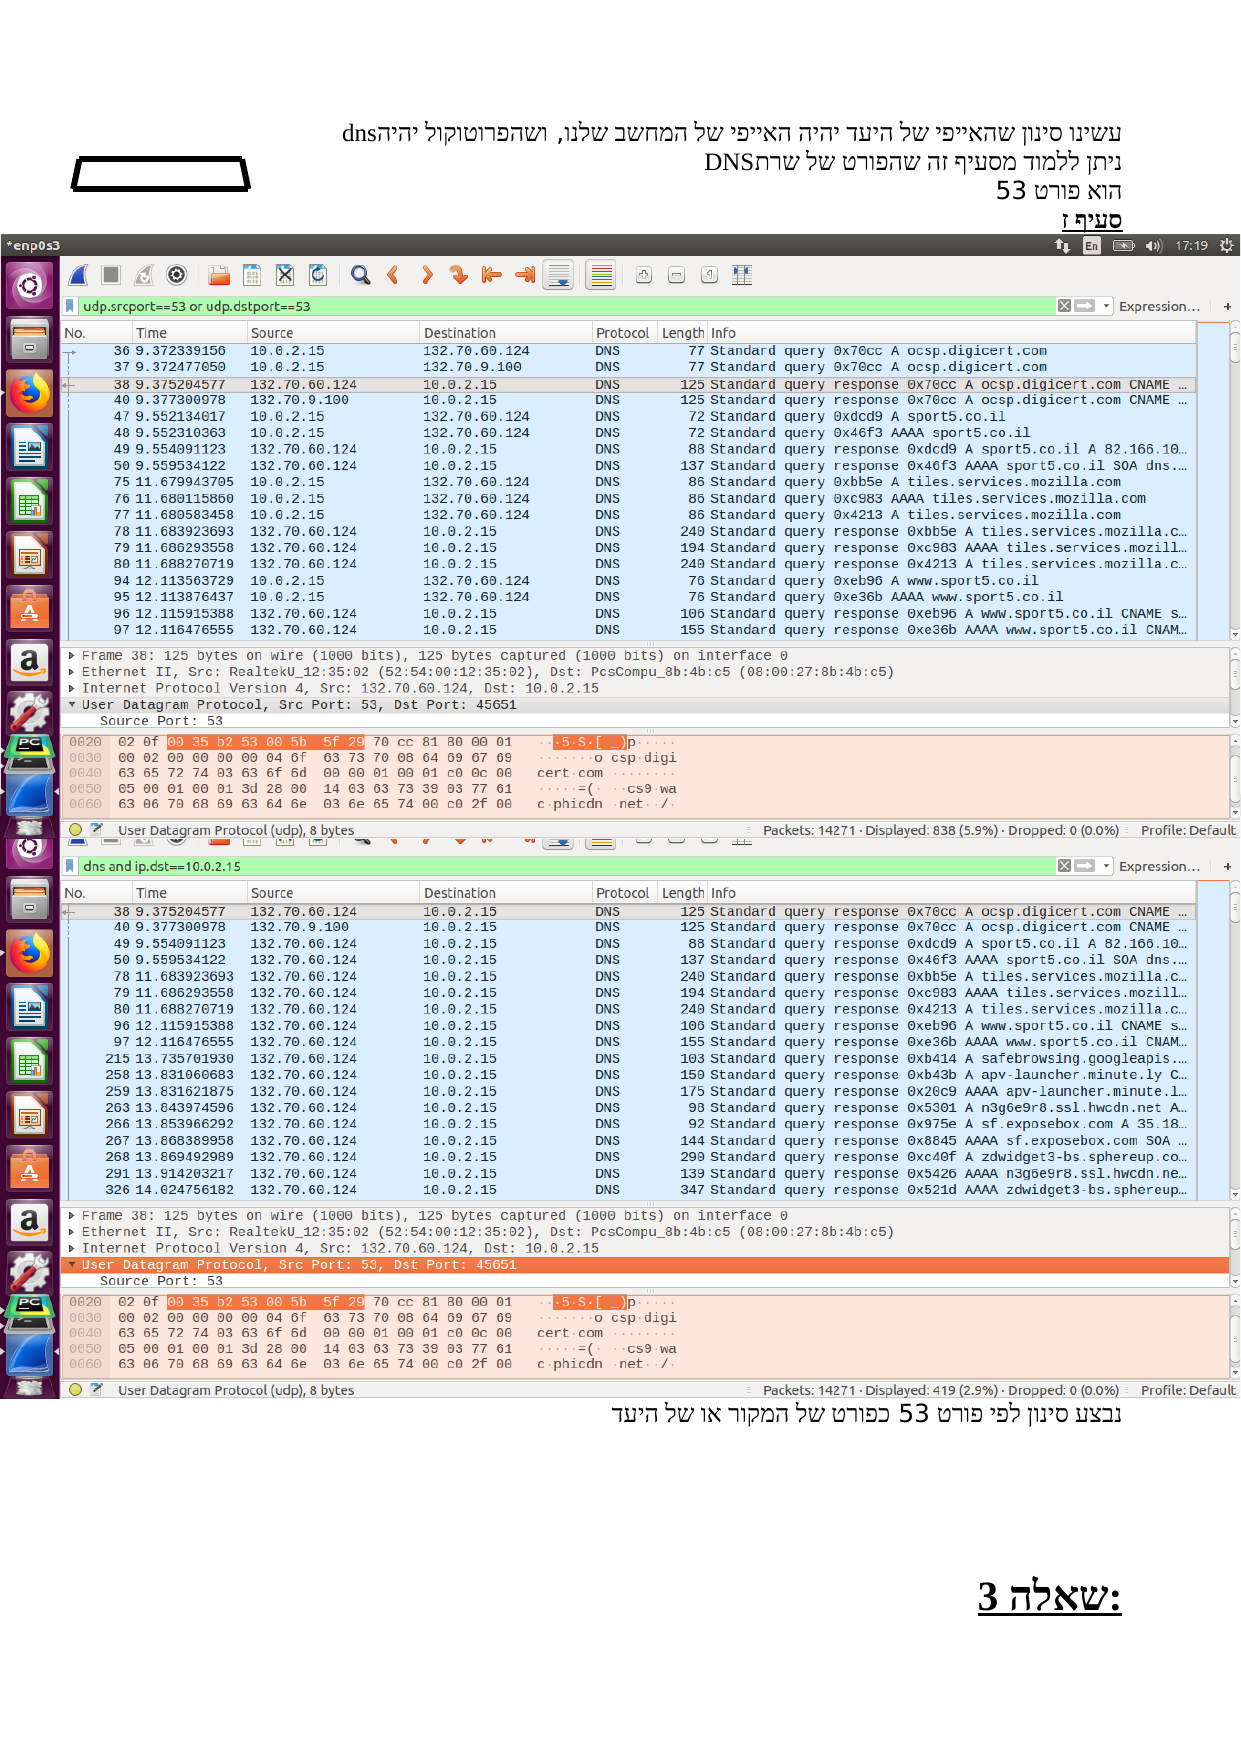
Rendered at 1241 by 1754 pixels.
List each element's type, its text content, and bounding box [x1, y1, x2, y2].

text DNSניתן ללמוד מסעיף זה שהפורט של שרת [118, 147, 1122, 176]
text הוא פורט 53 [118, 176, 1122, 205]
text סעיף ז [118, 205, 1122, 234]
text dnsעשינו סינון שהאייפי של היעד יהיה האייפי של המחשב שלנו, ושהפרוטוקול יהיה [118, 118, 1122, 147]
text שאלה 3: [118, 1572, 1122, 1620]
text נבצע סינון לפי פורט 53 כפורט של המקור או של היעד [118, 1399, 1122, 1428]
